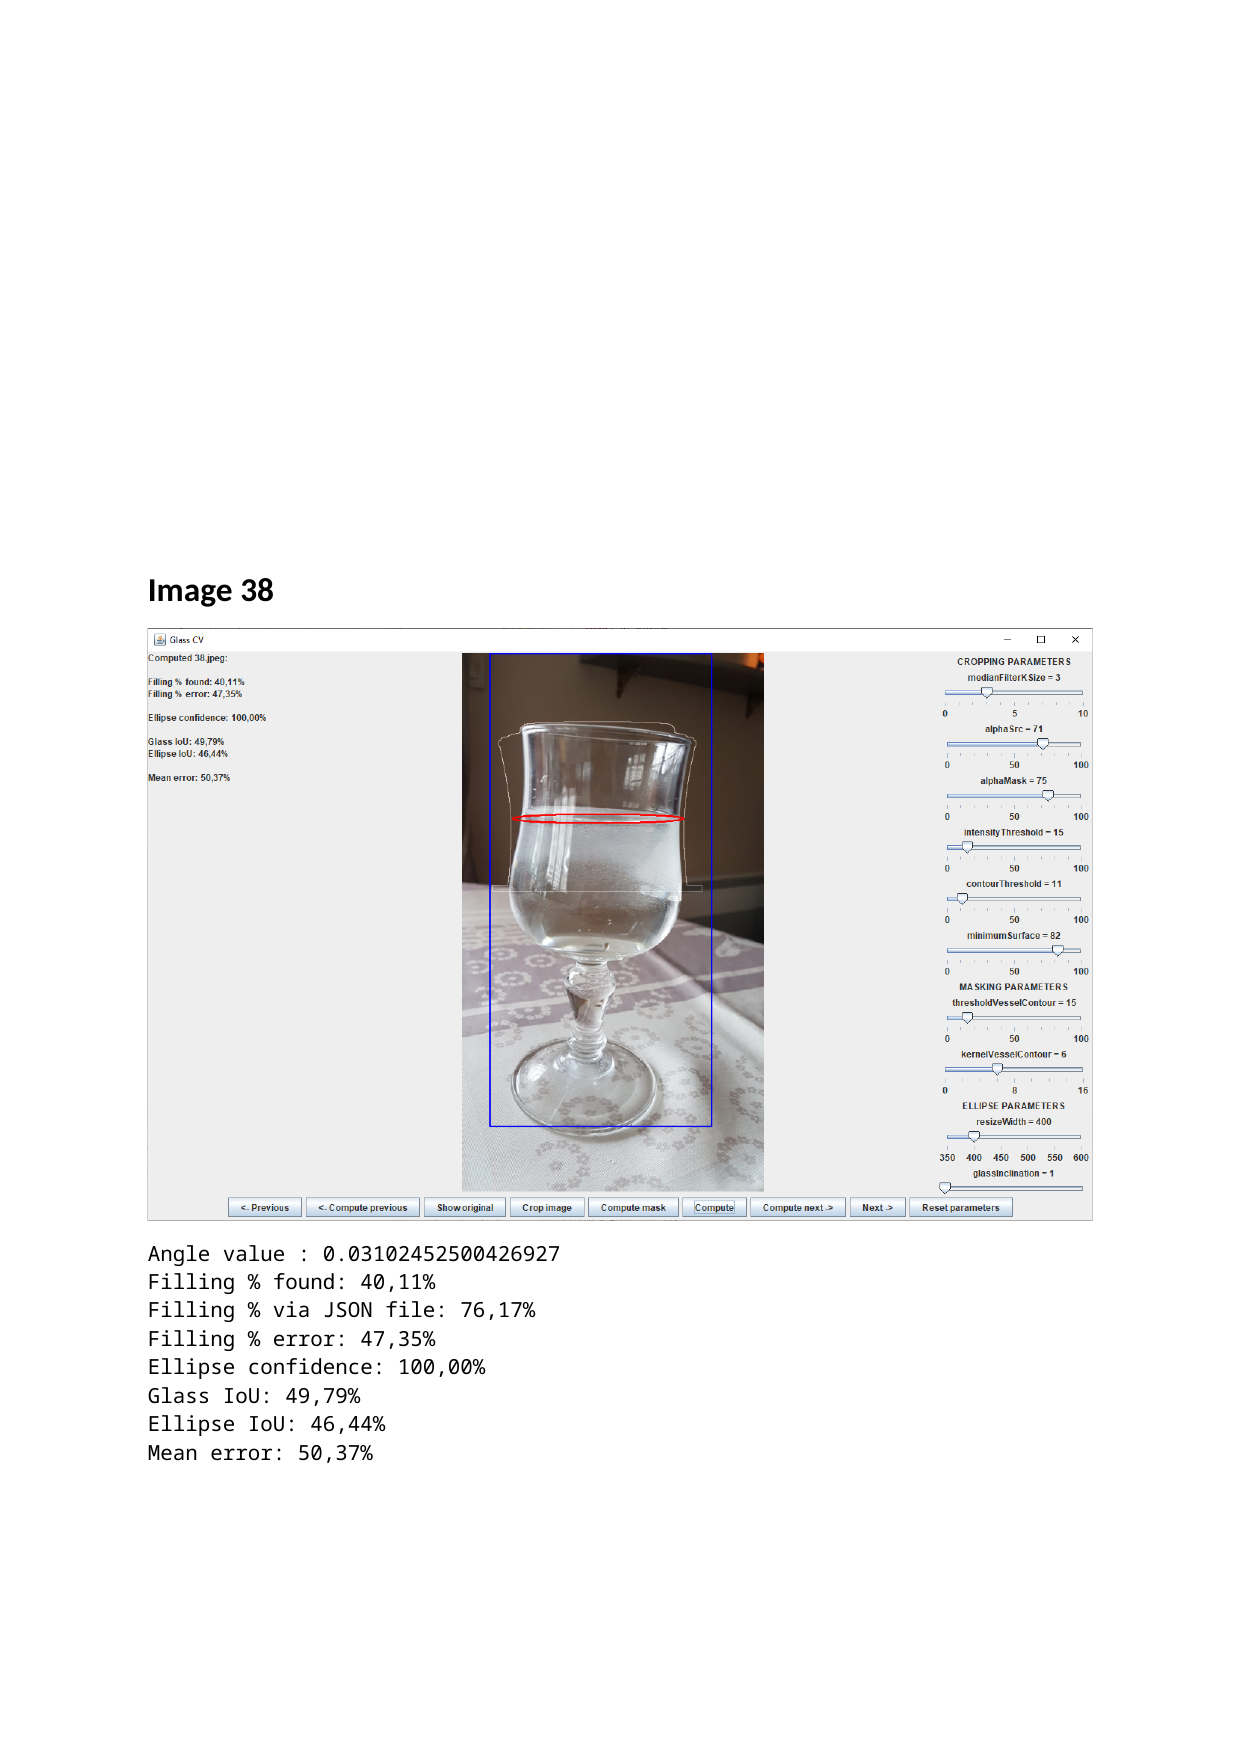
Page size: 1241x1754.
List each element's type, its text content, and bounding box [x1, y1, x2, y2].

text Filling % error: 47,35% [148, 1324, 1093, 1352]
text Ellipse confidence: 100,00% [148, 1352, 1093, 1381]
text Image 38 [148, 568, 1093, 609]
text Ellipse IoU: 46,44% [148, 1409, 1093, 1438]
text Filling % via JSON file: 76,17% [148, 1296, 1093, 1324]
text Angle value : 0.03102452500426927 [148, 1239, 1093, 1267]
text Filling % found: 40,11% [148, 1267, 1093, 1296]
text Glass IoU: 49,79% [148, 1381, 1093, 1409]
text Mean error: 50,37% [148, 1438, 1093, 1466]
